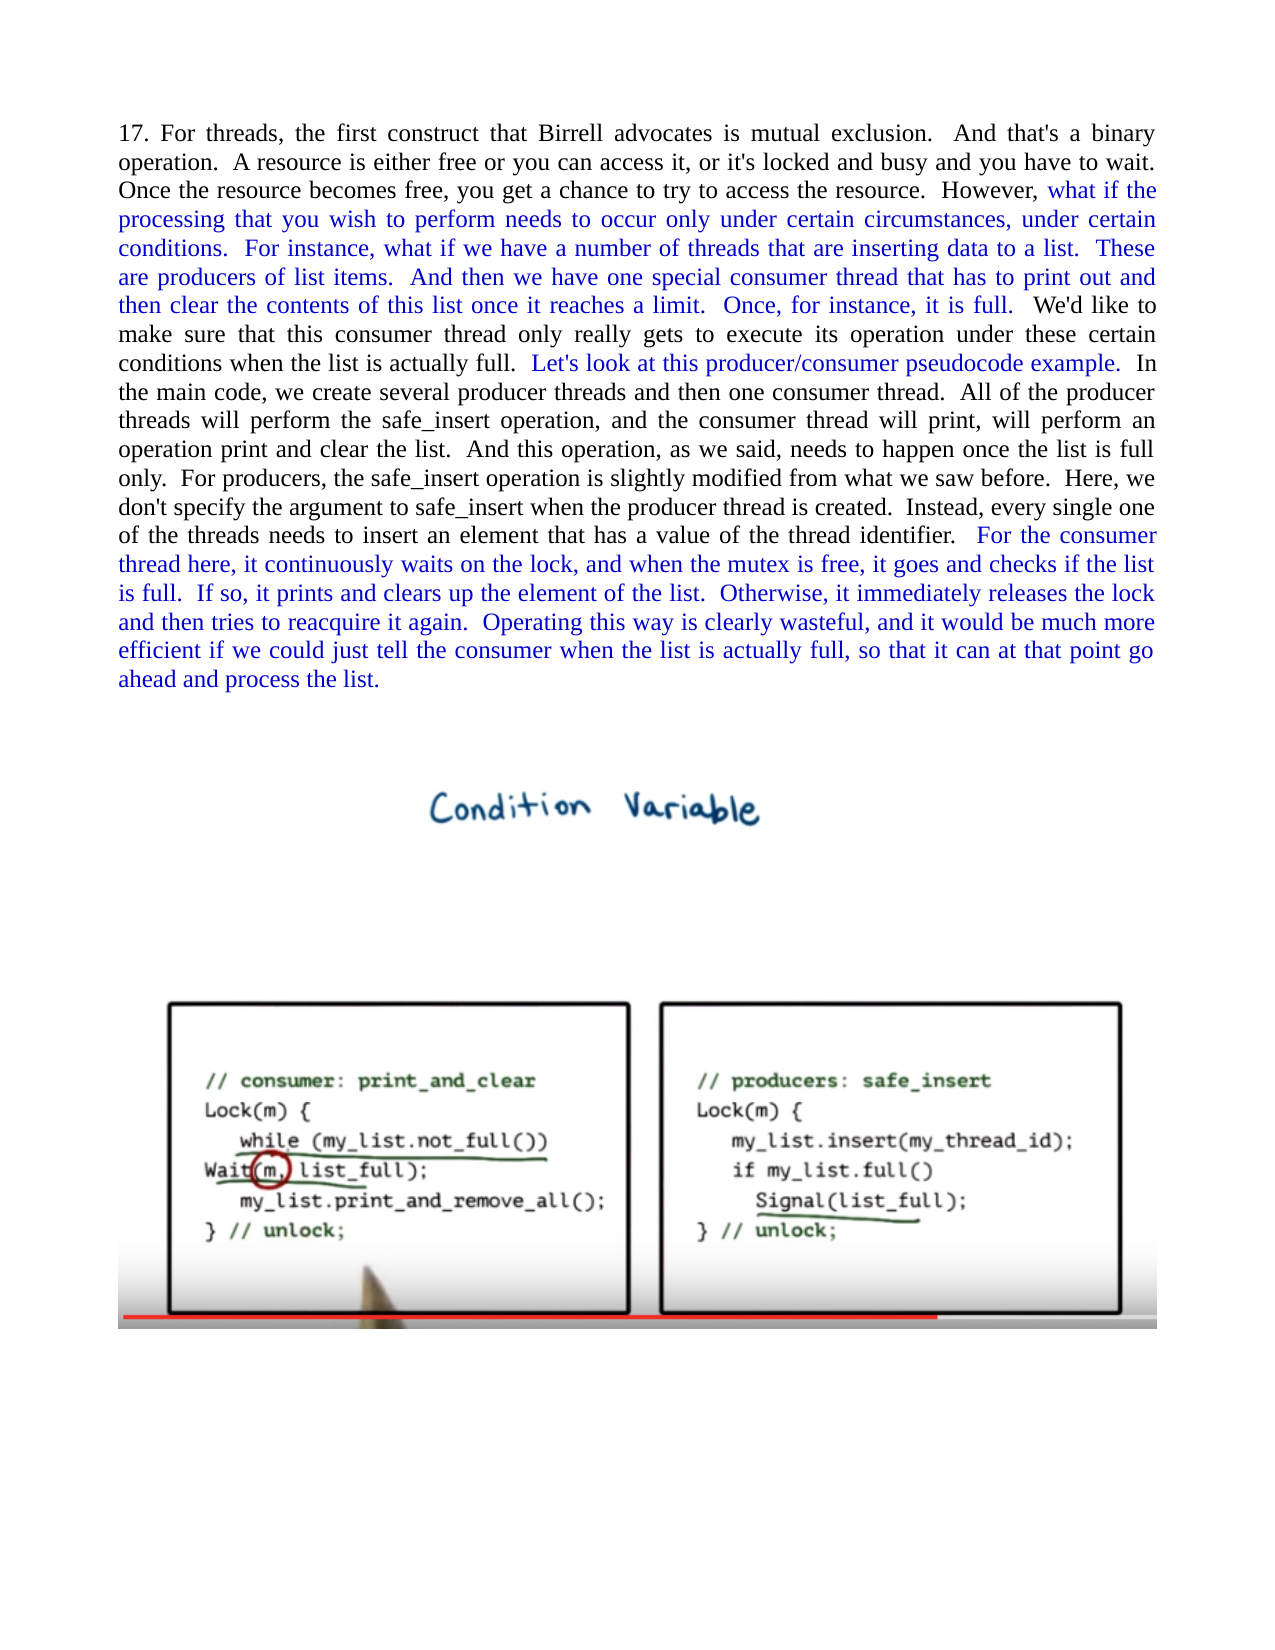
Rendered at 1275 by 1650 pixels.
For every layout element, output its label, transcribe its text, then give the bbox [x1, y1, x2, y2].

picture [118, 779, 1157, 1329]
text 17. For threads, the first construct that Birrell advocates is mutual exclusion. And that's a binary operation. A resource is either free or you can access it, or it's locked and busy and you have to wait. Once the resource becomes free, you get a chance to try to access the resource. However, what if the processing that you wish to perform needs to occur only under certain circumstances, under certain conditions. For instance, what if we have a number of threads that are inserting data to a list. These are producers of list items. And then we have one special consumer thread that has to print out and then clear the contents of this list once it reaches a limit. Once, for instance, it is full. We'd like to make sure that this consumer thread only really gets to execute its operation under these certain conditions when the list is actually full. Let's look at this producer/consumer pseudocode example. In the main code, we create several producer threads and then one consumer thread. All of the producer threads will perform the safe_insert operation, and the consumer thread will print, will perform an operation print and clear the list. And this operation, as we said, needs to happen once the list is full only. For producers, the safe_insert operation is slightly modified from what we saw before. Here, we don't specify the argument to safe_insert when the producer thread is created. Instead, every single one of the threads needs to insert an element that has a value of the thread identifier. For the consumer thread here, it continuously waits on the lock, and when the mutex is free, it goes and checks if the list is full. If so, it prints and clears up the element of the list. Otherwise, it immediately releases the lock and then tries to reacquire it again. Operating this way is clearly wasteful, and it would be much more efficient if we could just tell the consumer when the list is actually full, so that it can at that point go ahead and process the list. [118, 118, 1157, 693]
